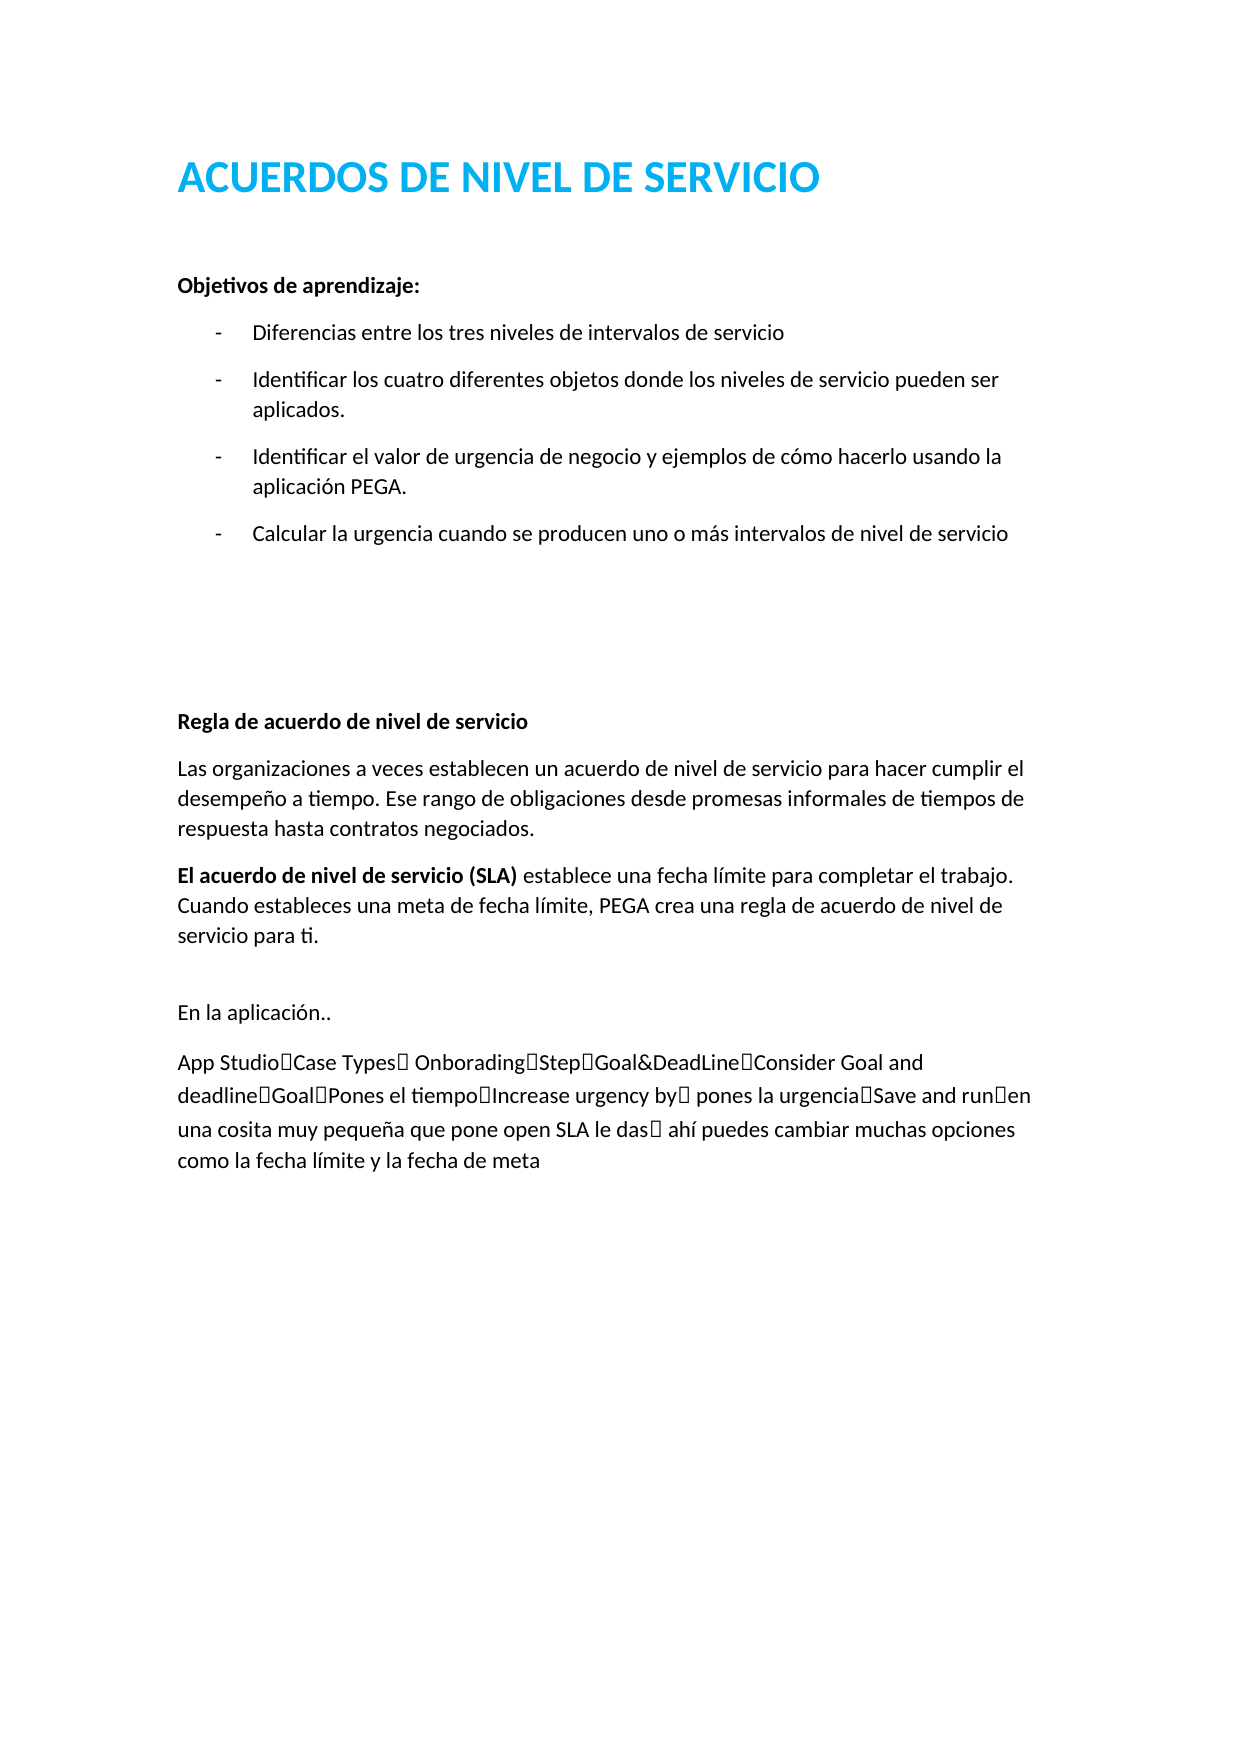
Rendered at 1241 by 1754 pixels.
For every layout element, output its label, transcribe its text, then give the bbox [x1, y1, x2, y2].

list Identificar los cuatro diferentes objetos donde los niveles de servicio pueden ser aplicados. [215, 365, 1063, 423]
text App StudioCase Types OnboradingStepGoal&DeadLineConsider Goal and deadlineGoalPones el tiempoIncrease urgency by pones la urgenciaSave and runen una cosita muy pequeña que pone open SLA le das ahí puedes cambiar muchas opciones como la fecha límite y la fecha de meta [177, 1045, 1063, 1174]
list Diferencias entre los tres niveles de intervalos de servicio [215, 318, 1063, 346]
text En la aplicación.. [177, 968, 1063, 1027]
text Las organizaciones a veces establecen un acuerdo de nivel de servicio para hacer cumplir el desempeño a tiempo. Ese rango de obligaciones desde promesas informales de tiempos de respuesta hasta contratos negociados. [177, 754, 1063, 842]
list Calcular la urgencia cuando se producen uno o más intervalos de nivel de servicio [215, 519, 1063, 547]
list Identificar el valor de urgencia de negocio y ejemplos de cómo hacerlo usando la aplicación PEGA. [215, 442, 1063, 501]
text Objetivos de aprendizaje: [177, 271, 1063, 299]
text ACUERDOS DE NIVEL DE SERVICIO [177, 148, 1063, 203]
text El acuerdo de nivel de servicio (SLA) establece una fecha límite para completar el trabajo. Cuando estableces una meta de fecha límite, PEGA crea una regla de acuerdo de nivel de servicio para ti. [177, 861, 1063, 949]
text Regla de acuerdo de nivel de servicio [177, 707, 1063, 735]
